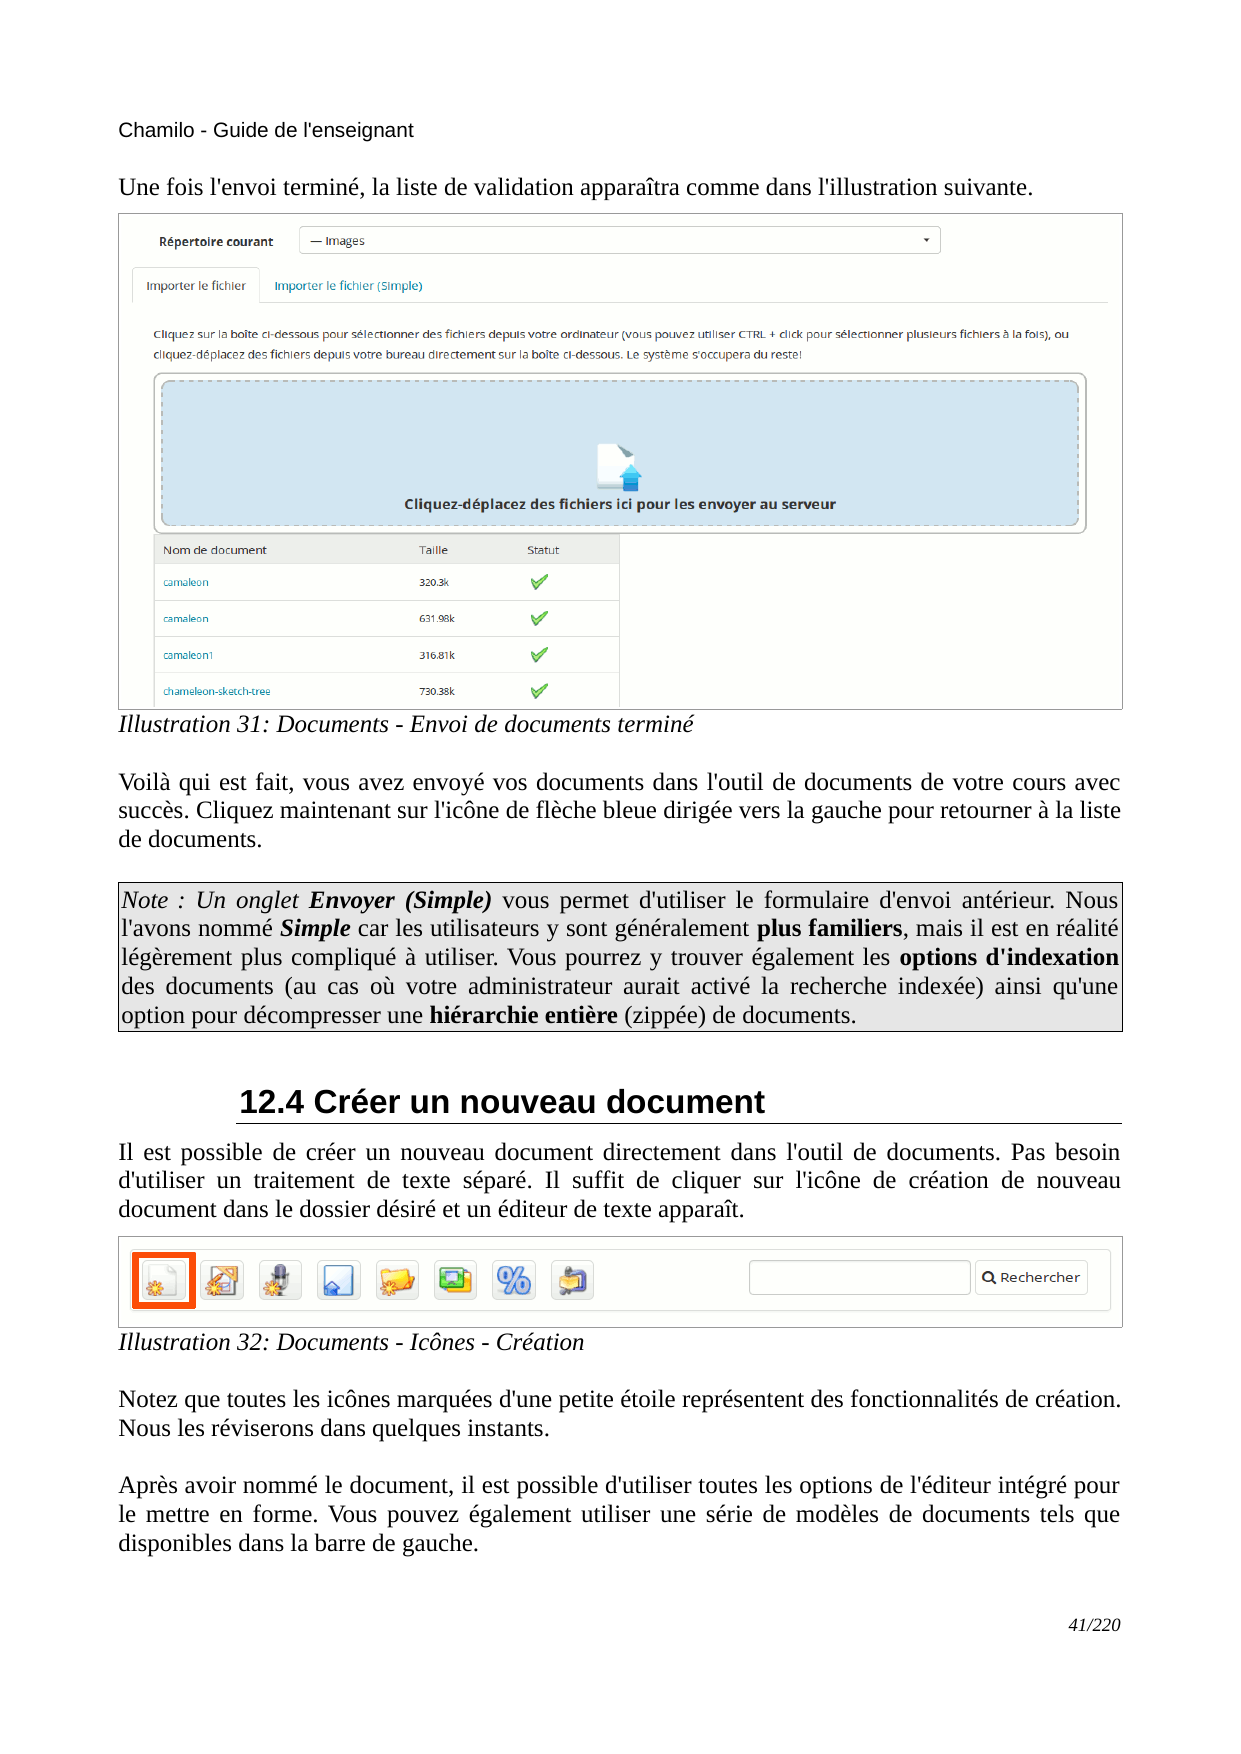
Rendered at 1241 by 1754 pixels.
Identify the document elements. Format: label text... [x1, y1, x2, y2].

text Note : Un onglet Envoyer (Simple) vous permet d'utiliser le formulaire d'envoi antérieur. Nous l'avons nommé Simple car les utilisateurs y sont généralement plus familiers, mais il est en réalité légèrement plus compliqué à utiliser. Vous pourrez y trouver également les options d'indexation des documents (au cas où votre administrateur aurait activé la recherche indexée) ainsi qu'une option pour décompresser une hiérarchie entière (zippée) de documents. [119, 883, 1122, 1031]
text Il est possible de créer un nouveau document directement dans l'outil de documents. Pas besoin d'utiliser un traitement de texte séparé. Il suffit de cliquer sur l'icône de création de nouveau document dans le dossier désiré et un éditeur de texte apparaît. [118, 1137, 1122, 1223]
text Illustration 32: Documents - Icônes - Création [118, 1328, 1122, 1356]
text Voilà qui est fait, vous avez envoyé vos documents dans l'outil de documents de votre cours avec succès. Cliquez maintenant sur l'icône de flèche bleue dirigée vers la gauche pour retourner à la liste de documents. [118, 767, 1122, 853]
picture [121, 216, 1120, 707]
text [119, 1237, 1122, 1327]
text Une fois l'envoi terminé, la liste de validation apparaîtra comme dans l'illustration suivante. [118, 172, 1122, 200]
subtitle Créer un nouveau document [236, 1079, 1122, 1123]
text Notez que toutes les icônes marquées d'une petite étoile représentent des fonctionnalités de création. Nous les réviserons dans quelques instants. [118, 1384, 1122, 1442]
text Après avoir nommé le document, il est possible d'utiliser toutes les options de l'éditeur intégré pour le mettre en forme. Vous pouvez également utiliser une série de modèles de documents tels que disponibles dans la barre de gauche. [118, 1471, 1122, 1557]
picture [121, 1238, 1120, 1324]
text Illustration 31: Documents - Envoi de documents terminé [118, 710, 1122, 738]
